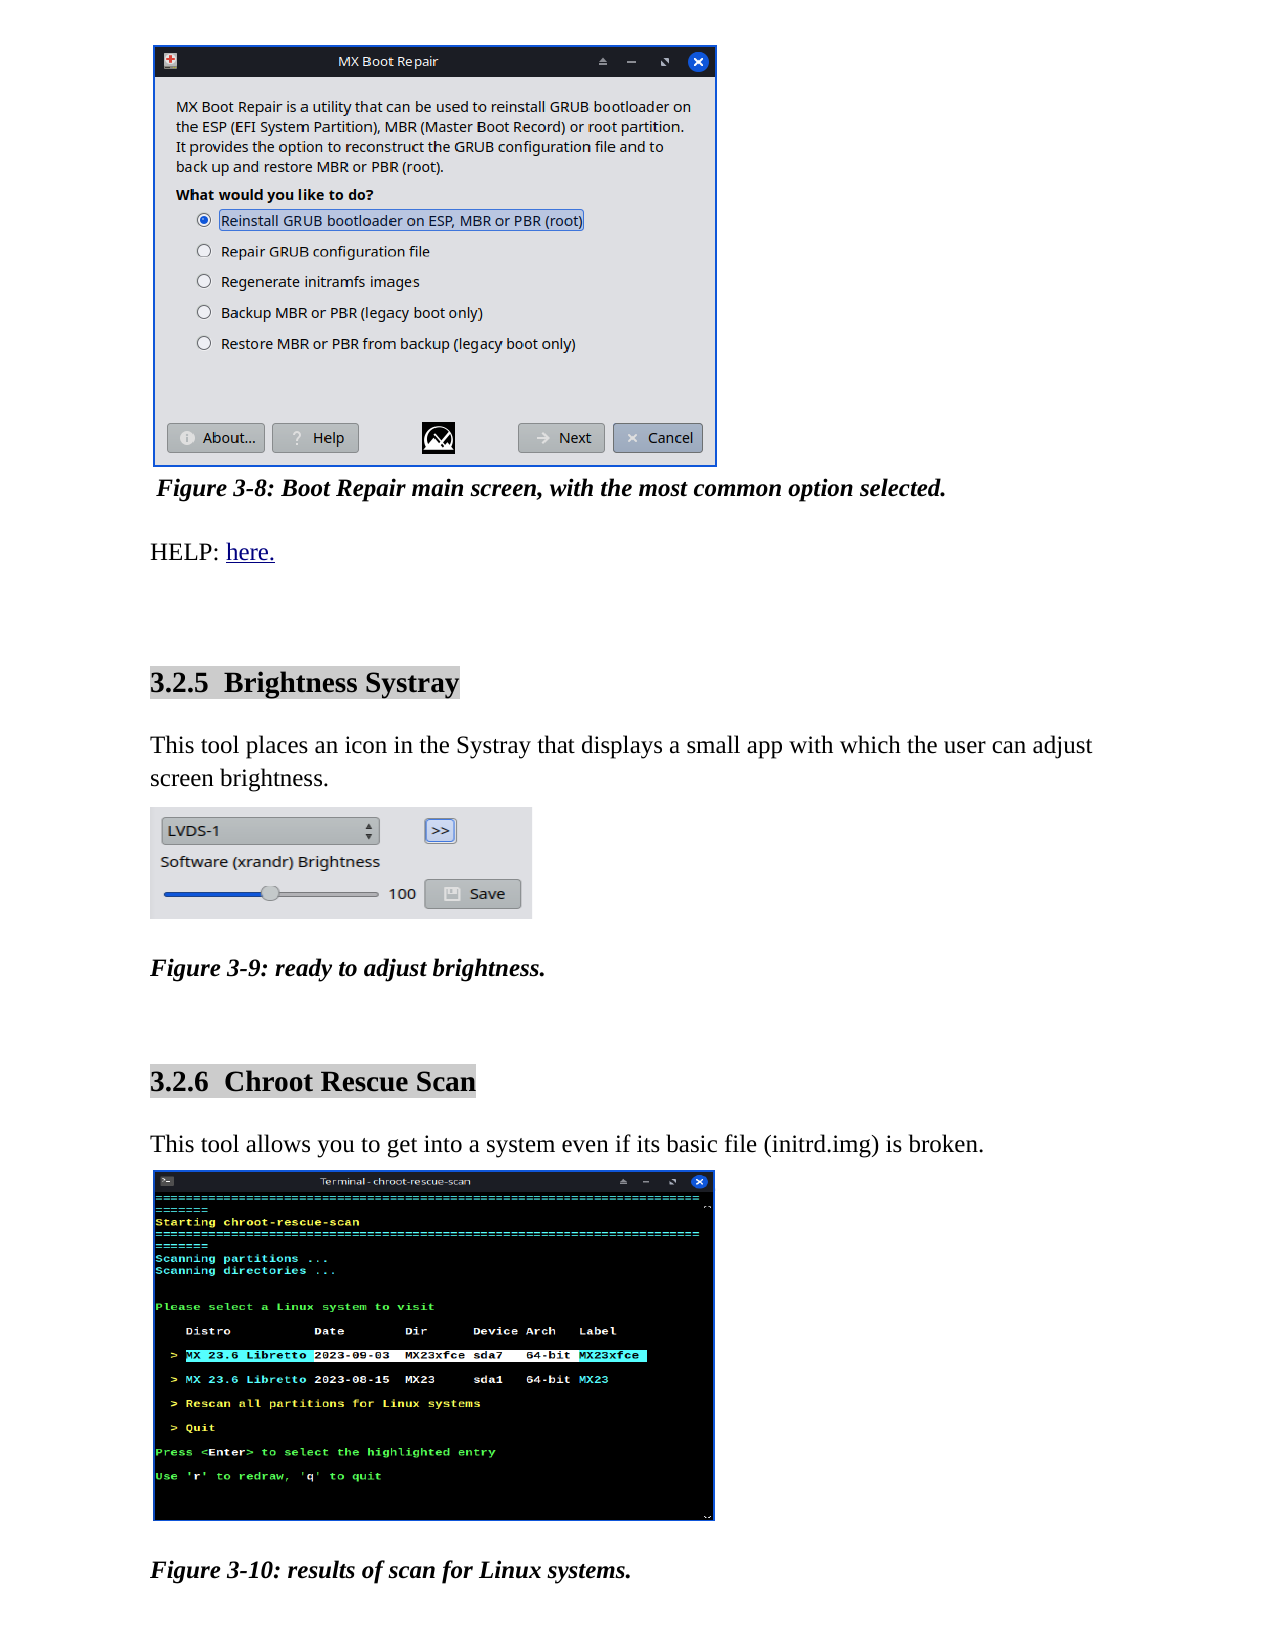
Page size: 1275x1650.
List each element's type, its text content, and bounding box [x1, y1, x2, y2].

text This tool places an icon in the Systray that displays a small app with which the user can adjust screen brightness. [150, 731, 1125, 792]
picture [150, 807, 533, 919]
text Figure 3-8: Boot Repair main screen, with the most common option selected. [150, 59, 1110, 501]
subtitle 3.2.5 Brightness Systray [460, 666, 1125, 699]
text HELP: here. [150, 537, 1125, 566]
picture [150, 45, 721, 469]
subtitle 3.2.6 Chroot Rescue Scan [476, 1064, 1125, 1098]
text Figure 3-9: ready to adjust brightness. [150, 953, 1125, 982]
text This tool allows you to get into a system even if its basic file (initrd.img) is broken. [150, 1129, 1125, 1158]
picture [150, 1170, 717, 1523]
text Figure 3-10: results of scan for Linux systems. [150, 1555, 1125, 1584]
